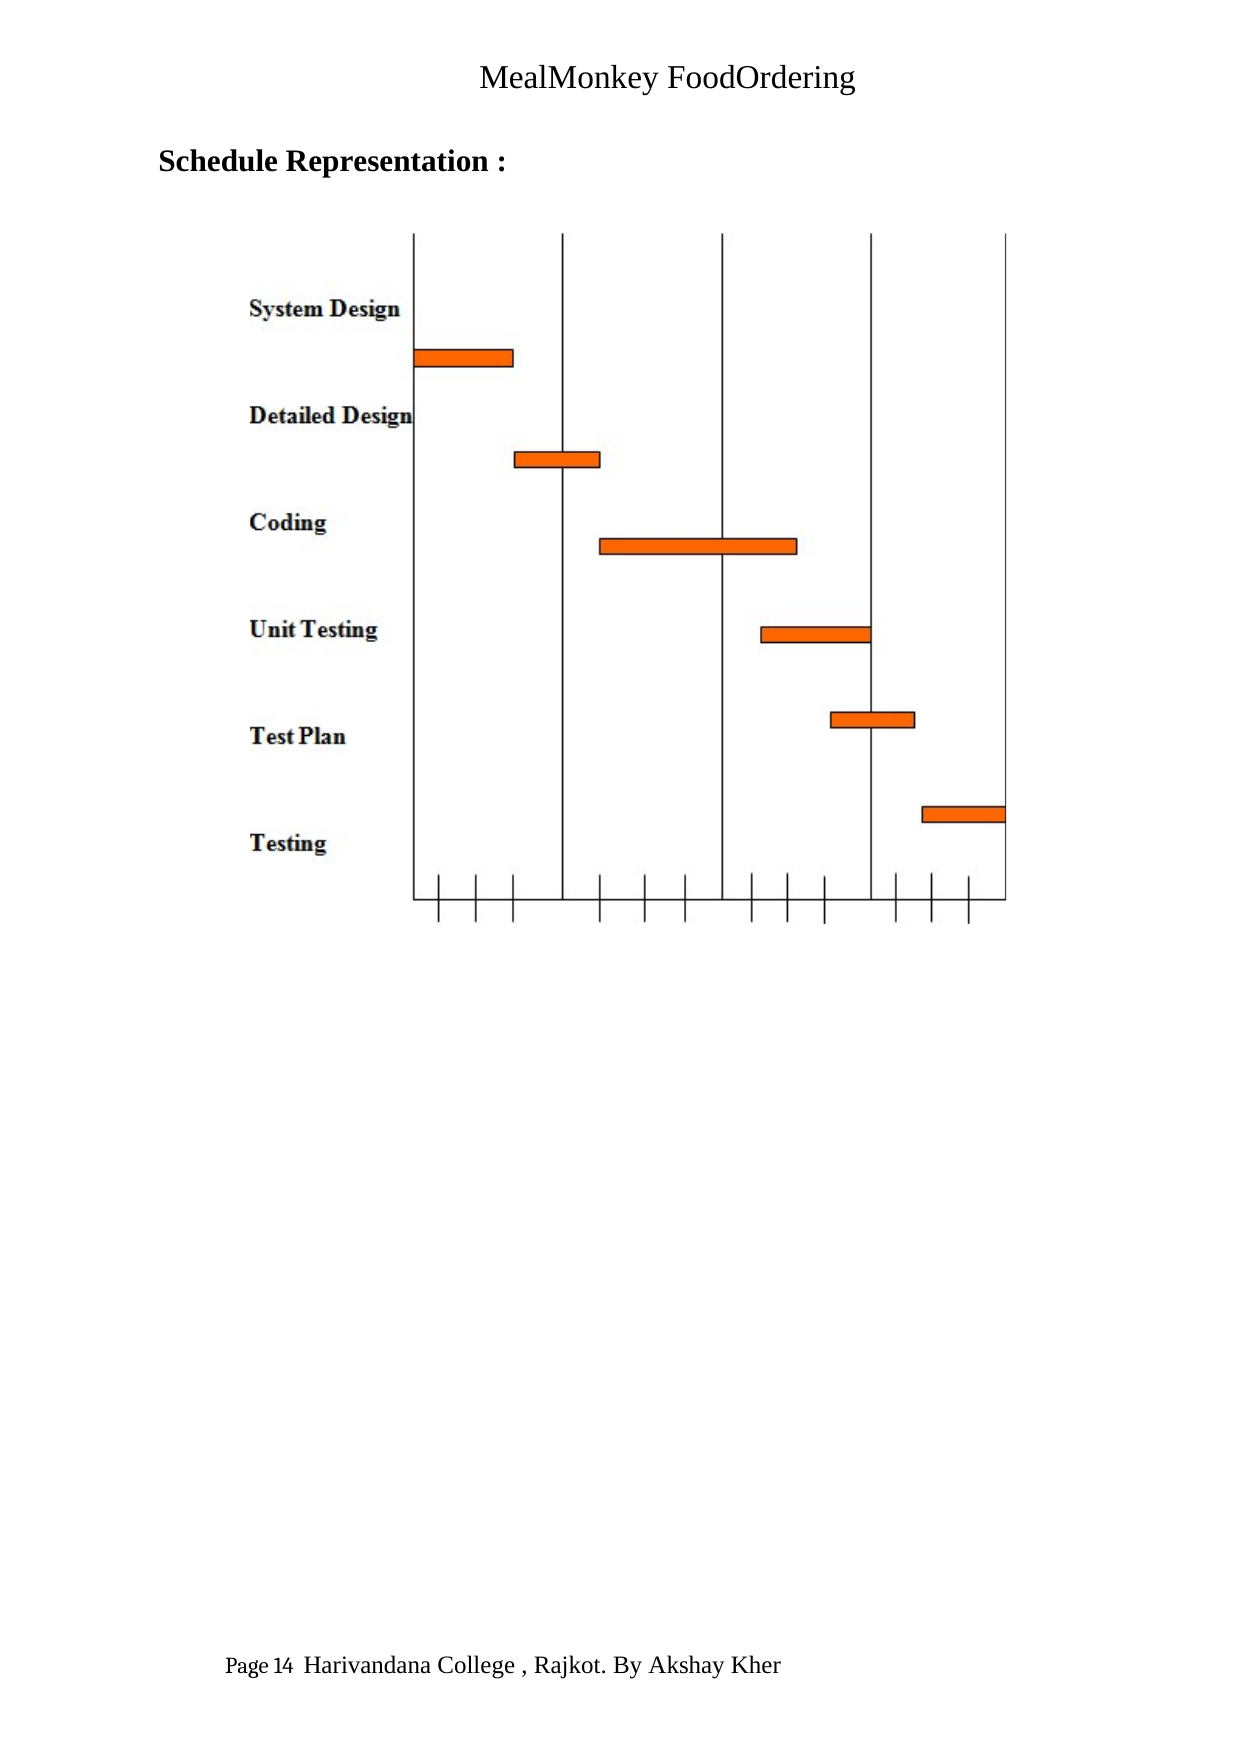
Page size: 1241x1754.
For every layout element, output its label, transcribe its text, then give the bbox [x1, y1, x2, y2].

picture [250, 233, 1007, 924]
text Schedule Representation : [150, 142, 1185, 178]
